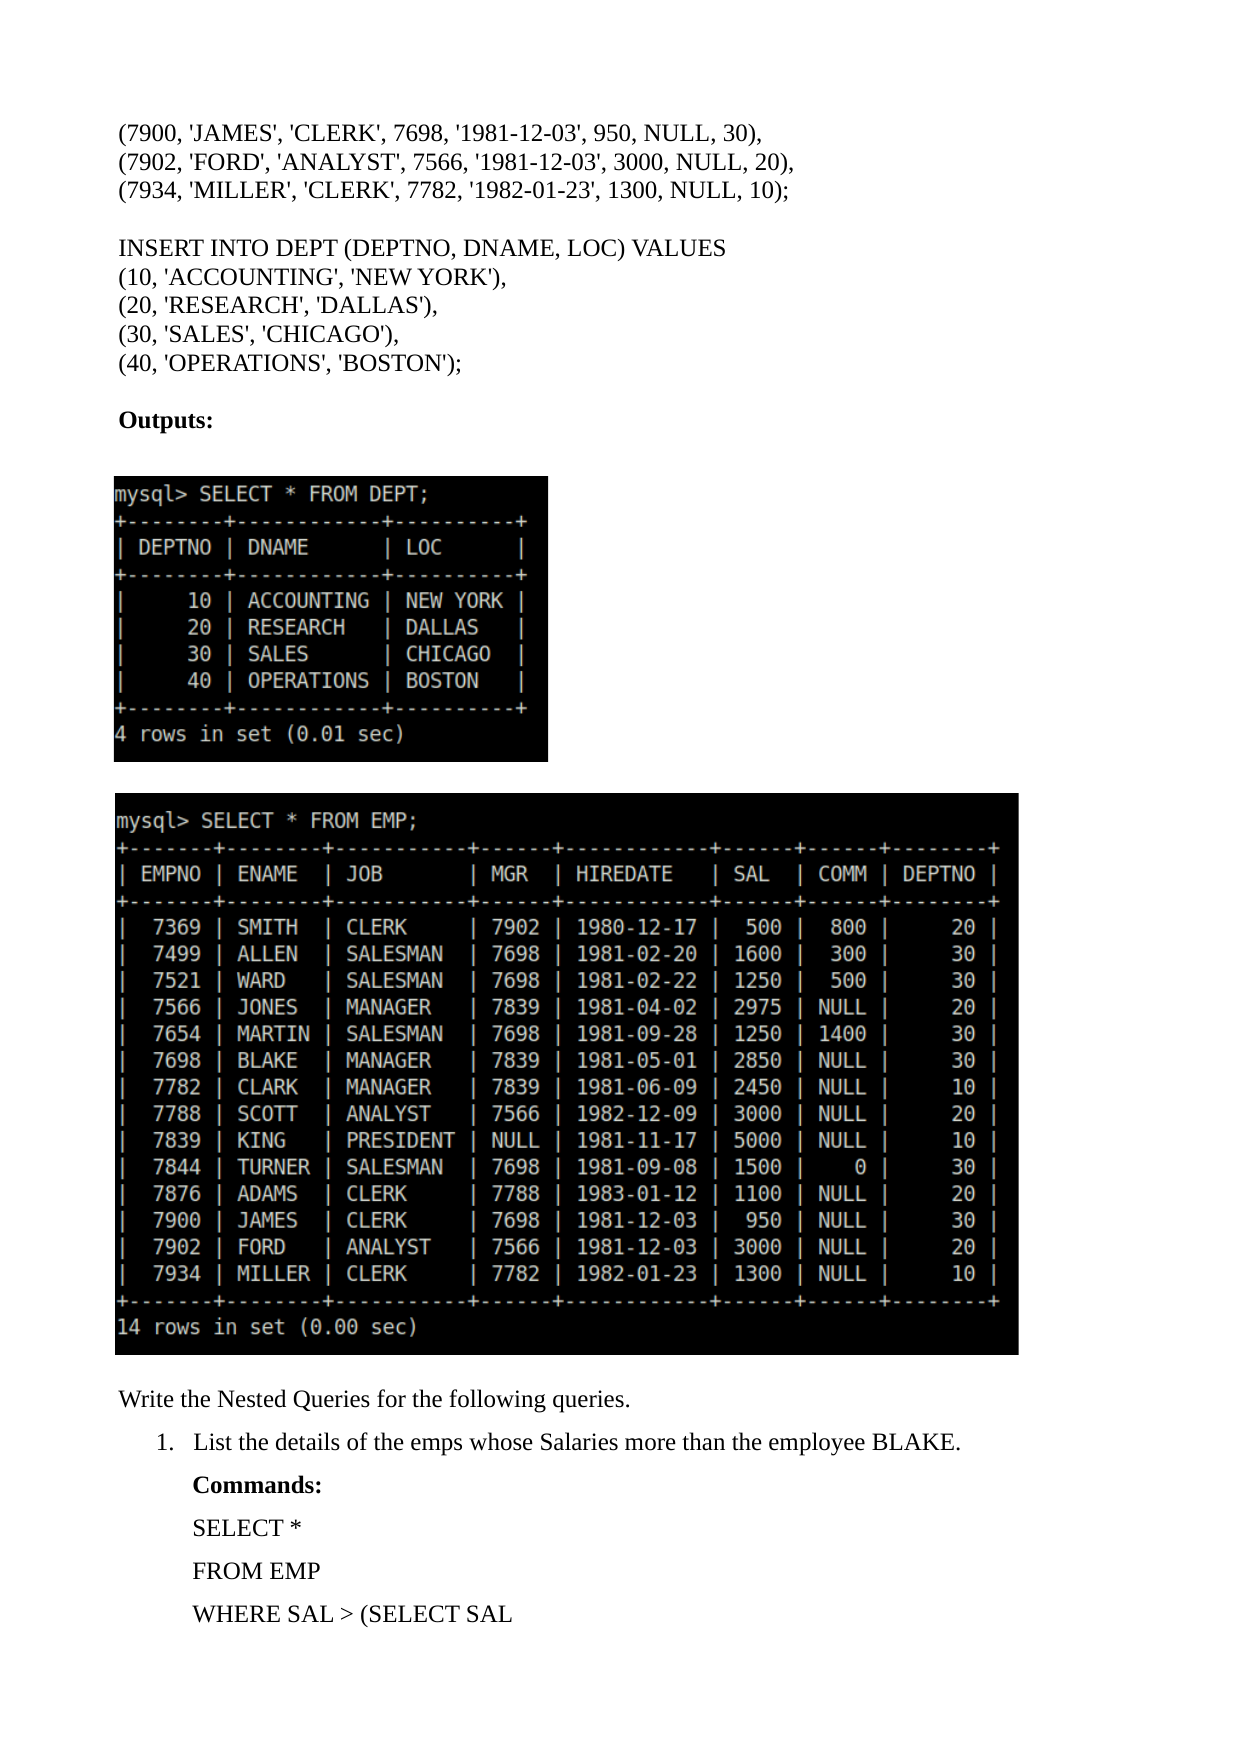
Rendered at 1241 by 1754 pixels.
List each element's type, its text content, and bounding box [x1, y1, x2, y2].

list List the details of the emps whose Salaries more than the employee BLAKE. [156, 1427, 1122, 1456]
text (40, 'OPERATIONS', 'BOSTON'); [118, 348, 1122, 377]
text WHERE SAL > (SELECT SAL [118, 1599, 1122, 1628]
text Outputs: [118, 406, 1122, 434]
text (30, 'SALES', 'CHICAGO'), [118, 319, 1122, 348]
picture [113, 476, 549, 762]
picture [115, 793, 1019, 1355]
text INSERT INTO DEPT (DEPTNO, DNAME, LOC) VALUES [118, 233, 1122, 262]
text (7934, 'MILLER', 'CLERK', 7782, '1982-01-23', 1300, NULL, 10); [118, 176, 1122, 204]
text FROM EMP [118, 1556, 1122, 1585]
text (20, 'RESEARCH', 'DALLAS'), [118, 291, 1122, 319]
text SELECT * [118, 1513, 1122, 1542]
text (7902, 'FORD', 'ANALYST', 7566, '1981-12-03', 3000, NULL, 20), [118, 147, 1122, 176]
text (10, 'ACCOUNTING', 'NEW YORK'), [118, 262, 1122, 291]
text Commands: [118, 1470, 1122, 1499]
text (7900, 'JAMES', 'CLERK', 7698, '1981-12-03', 950, NULL, 30), [118, 118, 1122, 147]
text Write the Nested Queries for the following queries. [118, 1384, 1122, 1412]
